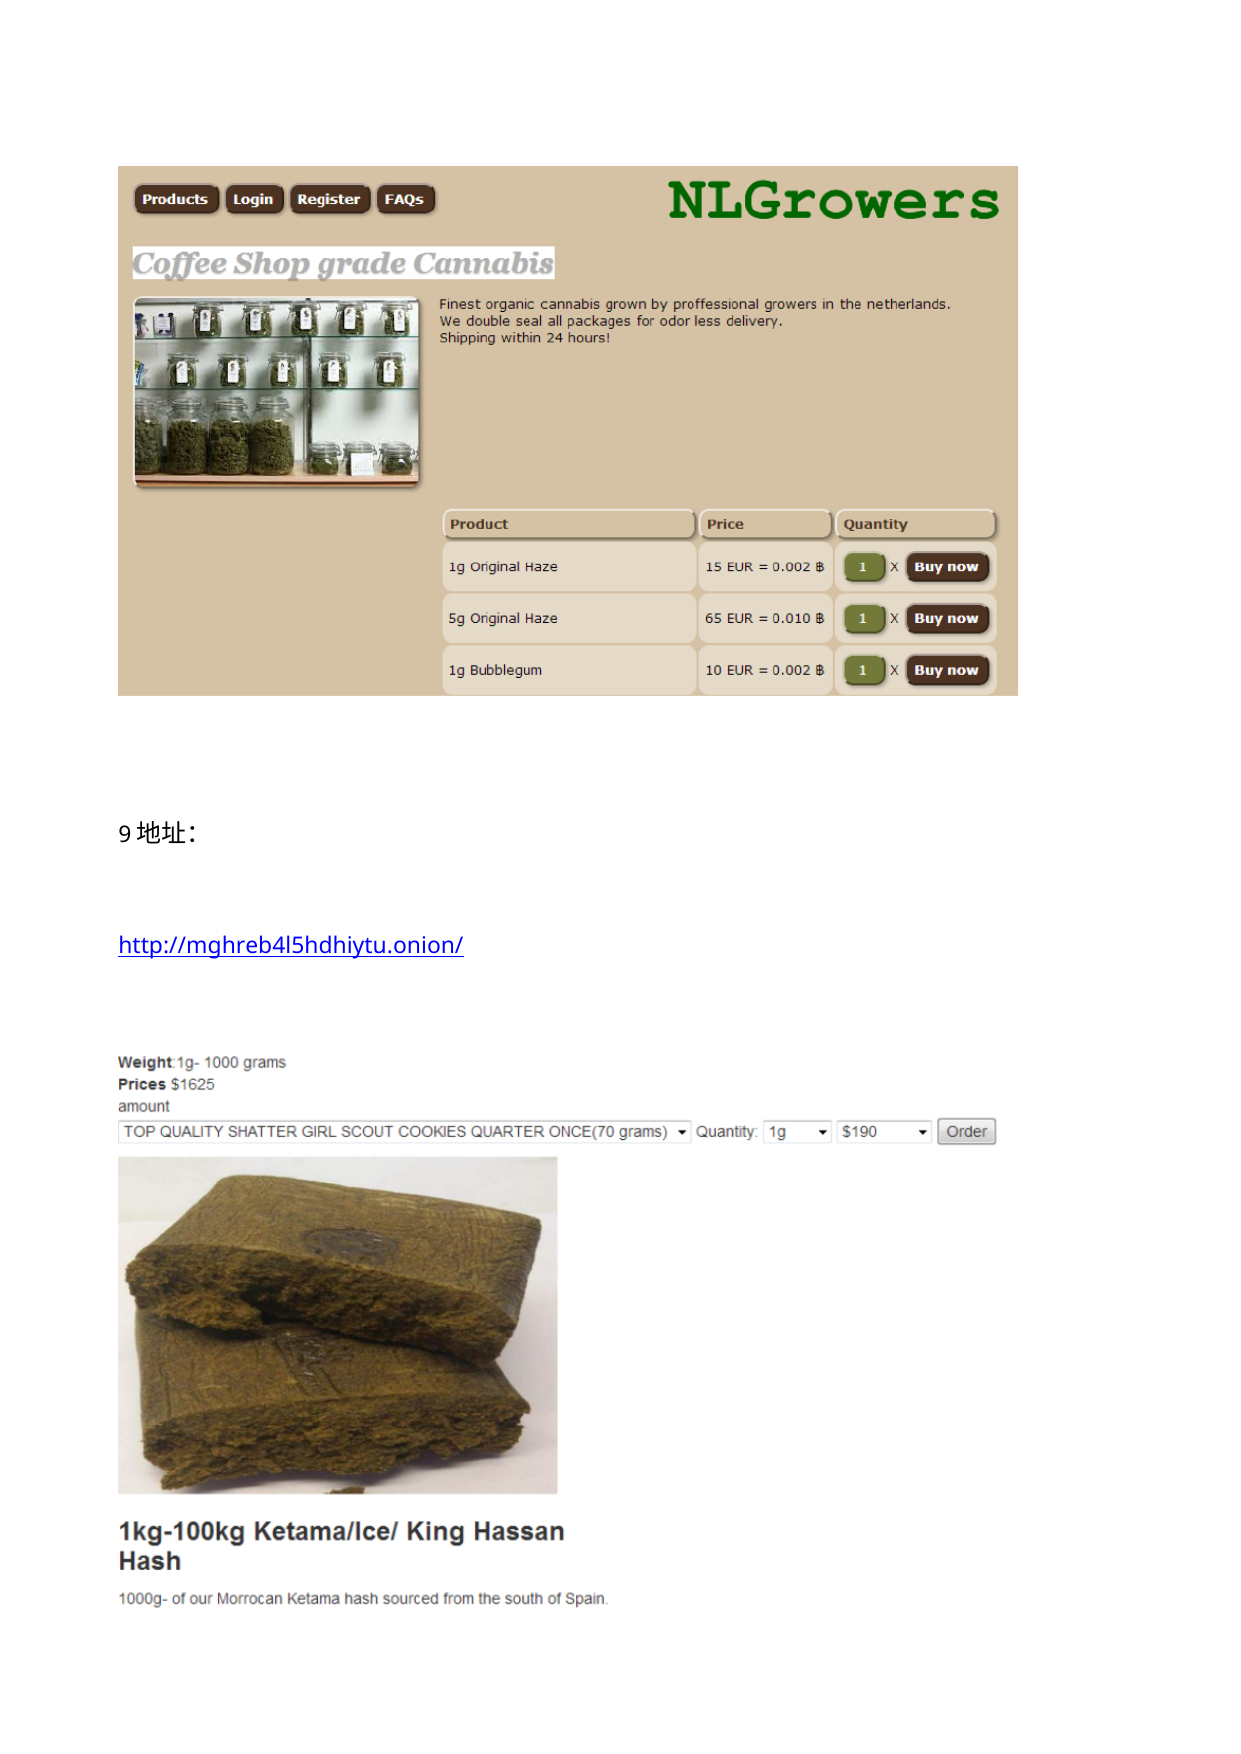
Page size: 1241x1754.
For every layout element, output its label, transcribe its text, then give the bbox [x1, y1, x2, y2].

text http://mghreb4l5hdhiytu.onion/ [118, 929, 1122, 960]
text 9地址： [118, 814, 1122, 850]
